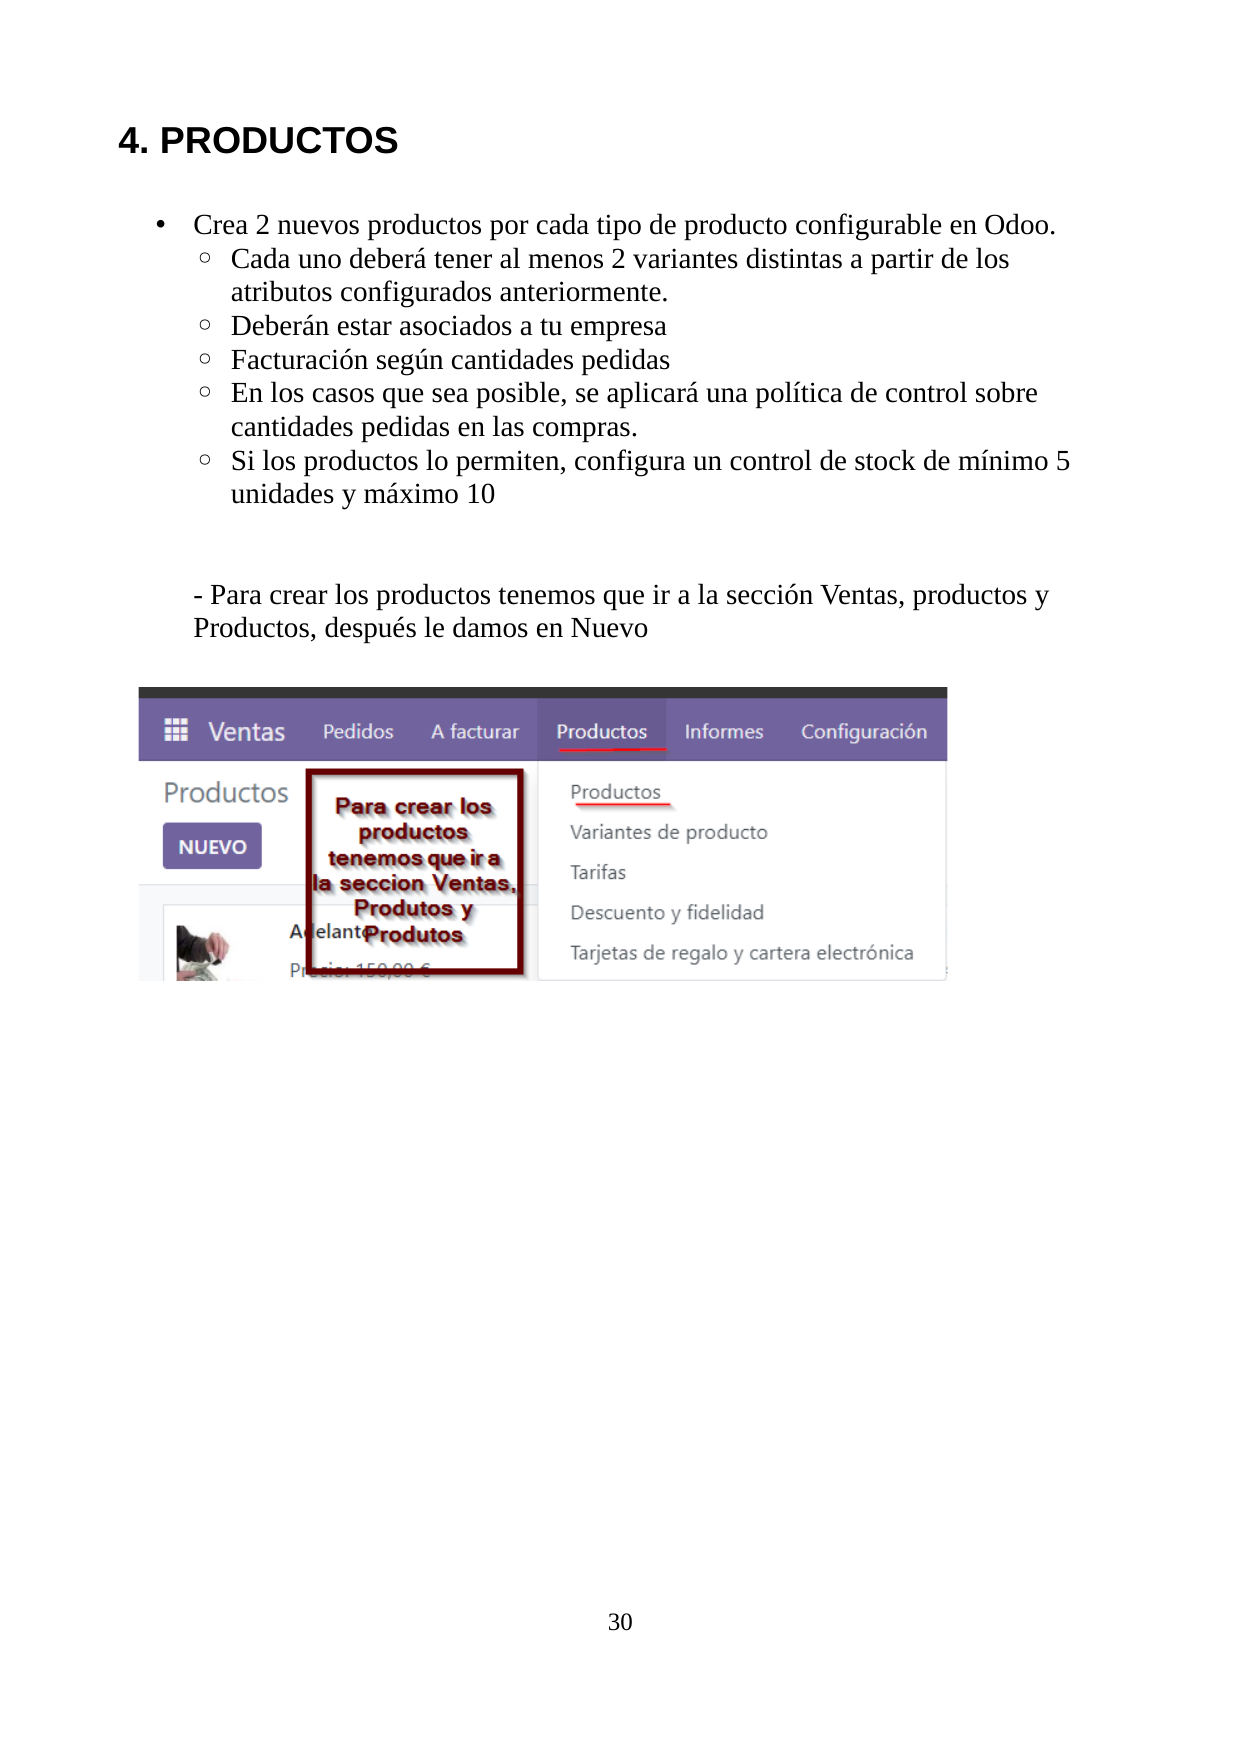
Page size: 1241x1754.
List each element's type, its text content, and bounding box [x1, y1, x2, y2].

subtitle 4. PRODUCTOS [118, 118, 1122, 161]
list Facturación según cantidades pedidas [193, 342, 1122, 375]
list unidades y máximo 10 [193, 476, 1122, 510]
list En los casos que sea posible, se aplicará una política de control sobre [193, 375, 1122, 409]
picture [138, 687, 948, 981]
list Crea 2 nuevos productos por cada tipo de producto configurable en Odoo. [156, 207, 1122, 241]
list Si los productos lo permiten, configura un control de stock de mínimo 5 [193, 443, 1122, 476]
list - Para crear los productos tenemos que ir a la sección Ventas, productos y Productos, después le damos en Nuevo [156, 577, 1122, 644]
list atributos configurados anteriormente. [193, 274, 1122, 308]
list Deberán estar asociados a tu empresa [193, 308, 1122, 342]
list Cada uno deberá tener al menos 2 variantes distintas a partir de los [193, 241, 1122, 274]
list cantidades pedidas en las compras. [193, 409, 1122, 443]
